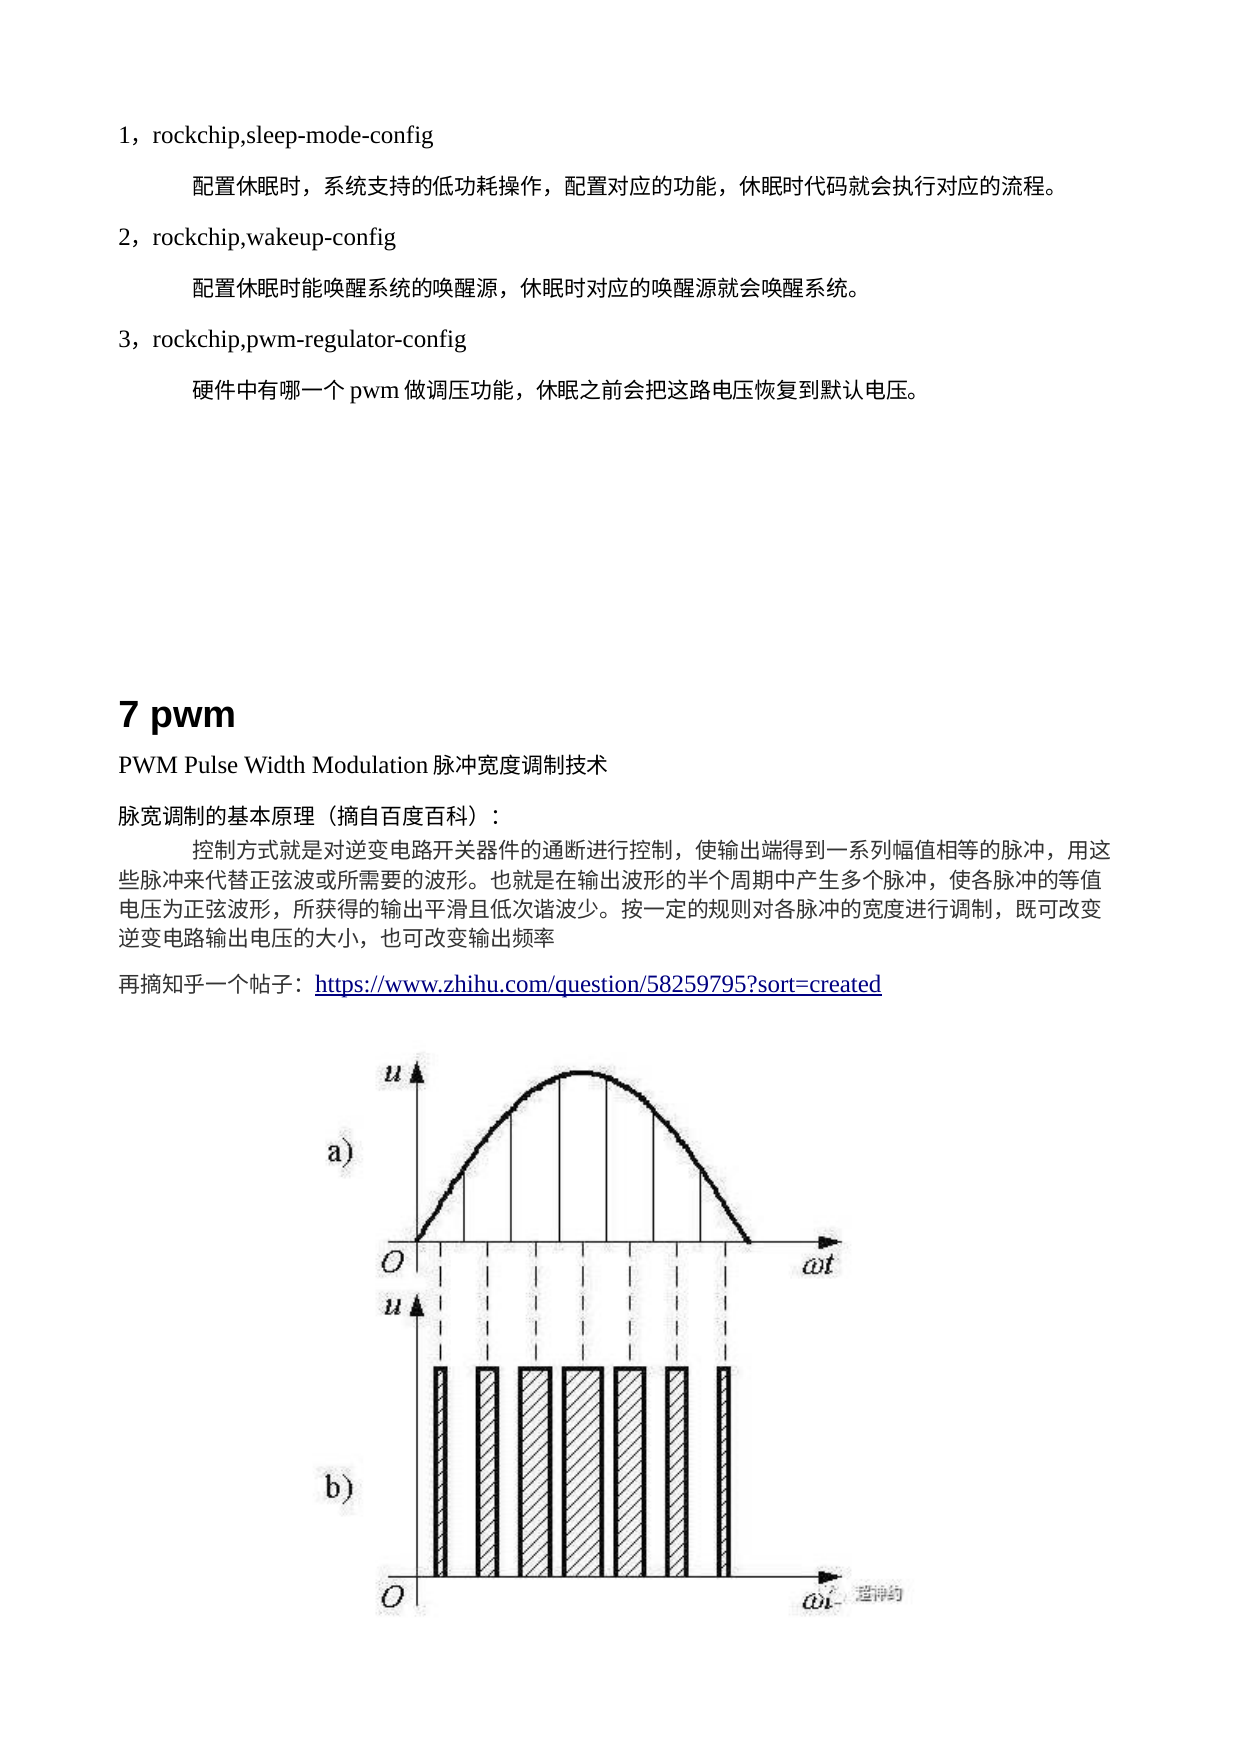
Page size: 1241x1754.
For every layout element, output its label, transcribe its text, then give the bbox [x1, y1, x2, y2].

text 2，rockchip,wakeup-config [118, 220, 1122, 252]
text 3，rockchip,pwm-regulator-config [118, 322, 1122, 353]
text 配置休眠时能唤醒系统的唤醒源，休眠时对应的唤醒源就会唤醒系统。 [118, 271, 1122, 303]
text PWM Pulse Width Modulation脉冲宽度调制技术 [118, 748, 1122, 780]
text 配置休眠时，系统支持的低功耗操作，配置对应的功能，休眠时代码就会执行对应的流程。 [118, 169, 1122, 201]
text 1，rockchip,sleep-mode-config [118, 118, 1122, 150]
text 脉宽调制的基本原理（摘自百度百科）： 控制方式就是对逆变电路开关器件的通断进行控制，使输出端得到一系列幅值相等的脉冲，用这些脉冲来代替正弦波或所需要的波形。也就是在输出波形的半个周期中产生多个脉冲，使各脉冲的等值电压为正弦波形，所获得的输出平滑且低次谐波少。按一定的规则对各脉冲的宽度进行调制，既可改变逆变电路输出电压的大小，也可改变输出频率 [118, 799, 1122, 951]
picture [152, 1016, 1088, 1628]
subtitle 7 pwm [118, 692, 1122, 736]
text 硬件中有哪一个pwm做调压功能，休眠之前会把这路电压恢复到默认电压。 [118, 373, 1122, 404]
text 再摘知乎一个帖子：https://www.zhihu.com/question/58259795?sort=created [118, 969, 1122, 998]
